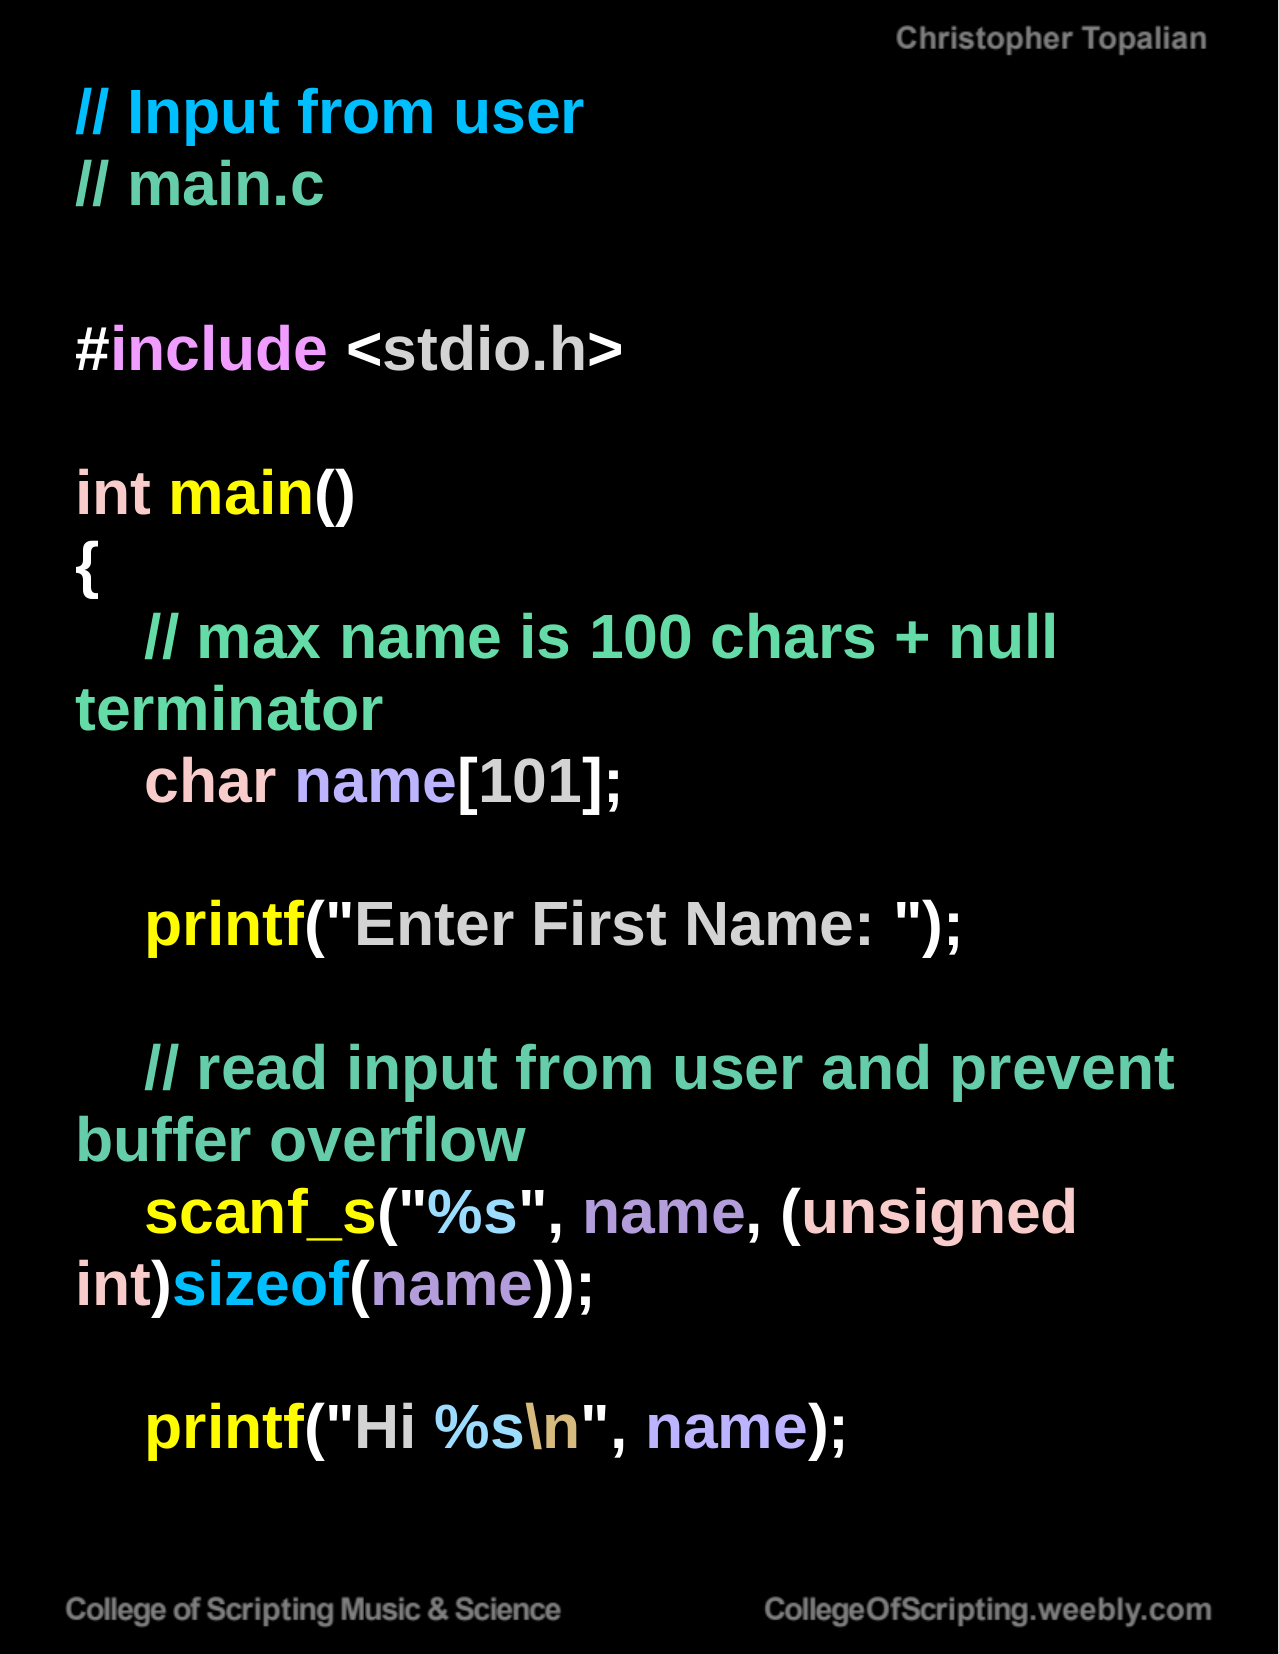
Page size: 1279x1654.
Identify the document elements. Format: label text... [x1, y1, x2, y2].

text // max name is 100 chars + null terminator [75, 599, 1203, 743]
text int main() [75, 456, 1203, 528]
text printf("Enter First Name: "); [75, 887, 1203, 959]
text printf("Hi %s\n", name); [75, 1390, 1203, 1462]
text scanf_s("%s", name, (unsigned int)sizeof(name)); [75, 1174, 1203, 1318]
text char name[101]; [75, 743, 1203, 815]
text { [75, 528, 1203, 599]
subtitle // Input from user [75, 75, 1203, 147]
text #include <stdio.h> [75, 312, 1203, 384]
text // main.c [75, 147, 1203, 219]
text // read input from user and prevent buffer overflow [75, 1031, 1203, 1174]
